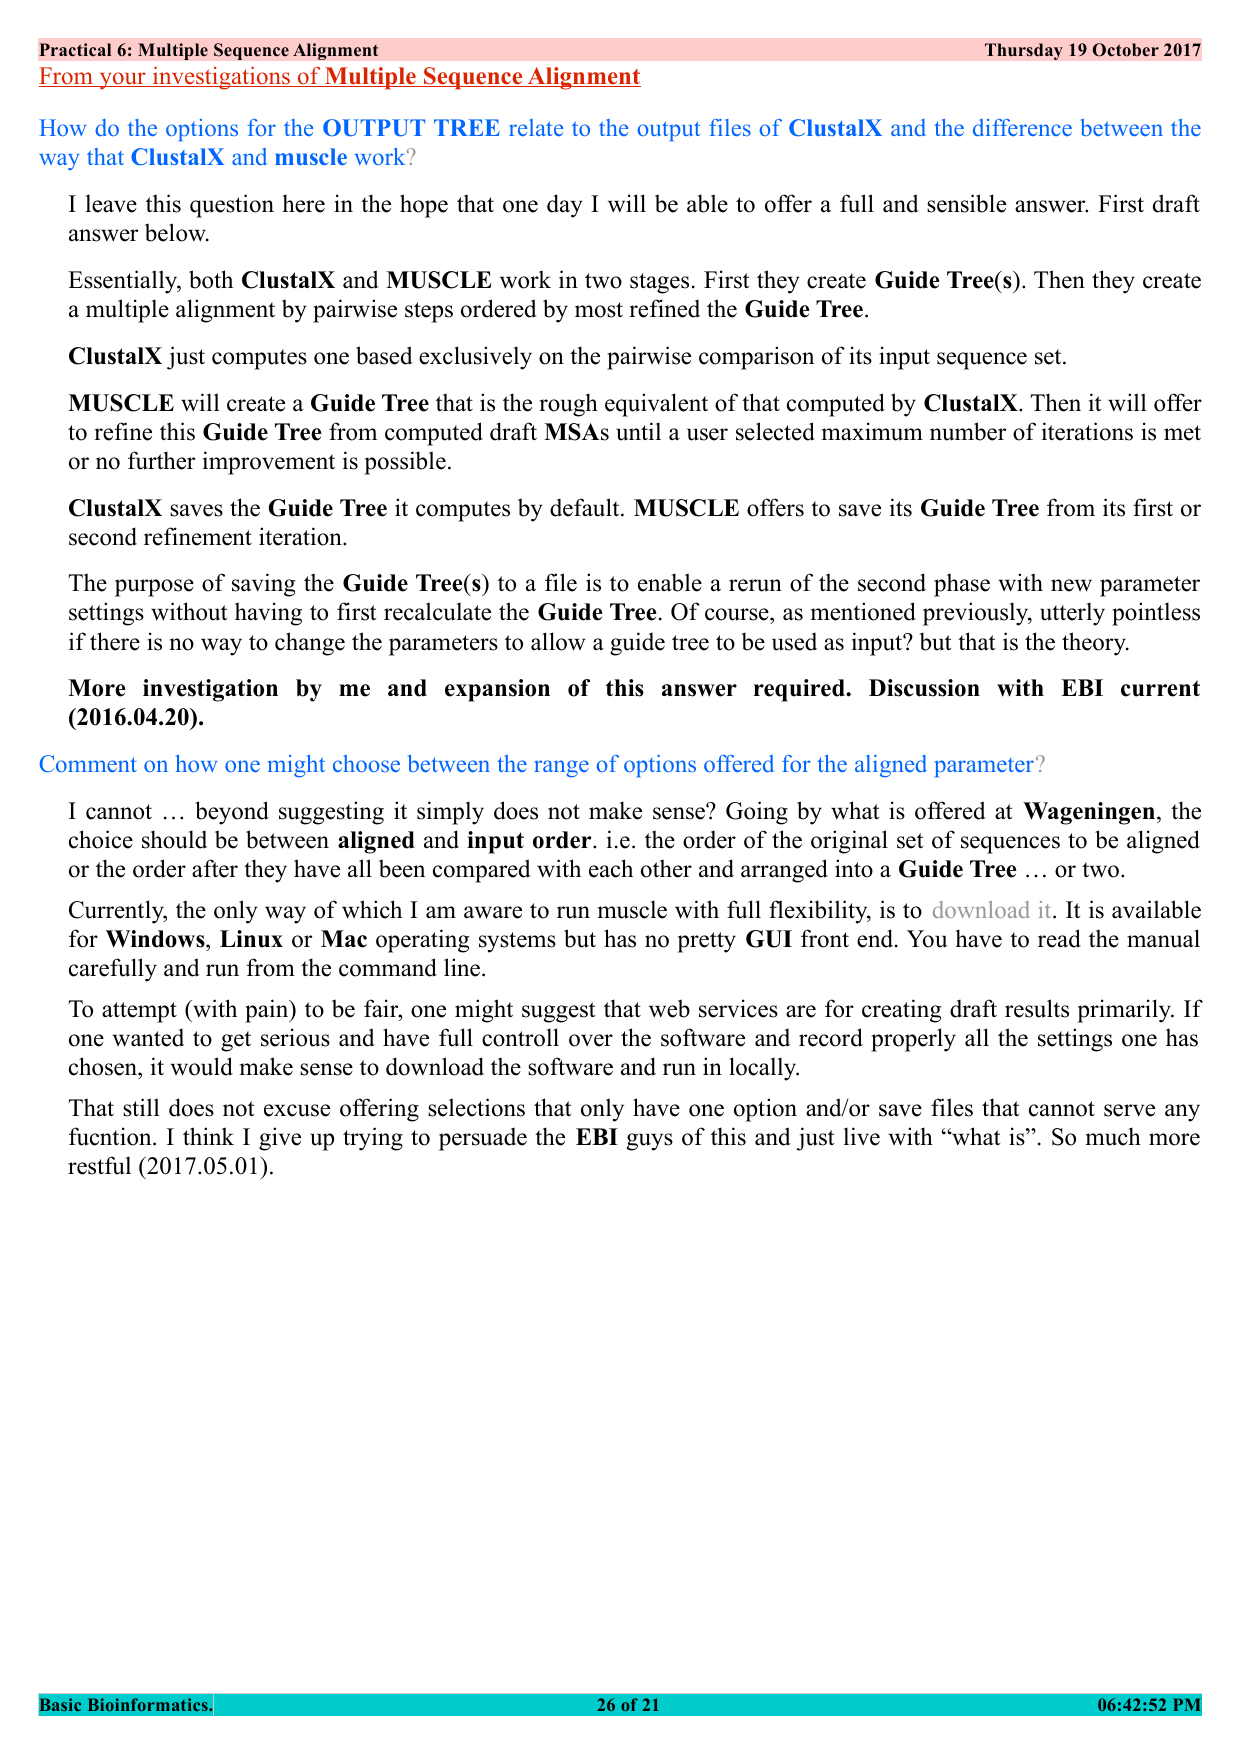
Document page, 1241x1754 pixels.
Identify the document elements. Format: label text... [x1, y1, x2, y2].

text From your investigations of Multiple Sequence Alignment [38, 61, 1202, 89]
text To attempt (with pain) to be fair, one might suggest that web services are for creating draft results primarily. If one wanted to get serious and have full controll over the software and record properly all the settings one has chosen, it would make sense to download the software and run in locally. [68, 994, 1202, 1081]
text More investigation by me and expansion of this answer required. Discussion with EBI current (2016.04.20). [68, 673, 1202, 731]
text Currently, the only way of which I am aware to run muscle with full flexibility, is to download it. It is available for Windows, Linux or Mac operating systems but has no pretty GUI front end. You have to read the manual carefully and run from the command line. [68, 895, 1202, 982]
text MUSCLE will create a Guide Tree that is the rough equivalent of that computed by ClustalX. Then it will offer to refine this Guide Tree from computed draft MSAs until a user selected maximum number of iterations is met or no further improvement is possible. [68, 387, 1202, 475]
text I cannot … beyond suggesting it simply does not make sense? Going by what is offered at Wageningen, the choice should be between aligned and input order. i.e. the order of the original set of sequences to be aligned or the order after they have all been compared with each other and arranged into a Guide Tree … or two. [68, 796, 1202, 883]
text How do the options for the OUTPUT TREE relate to the output files of ClustalX and the difference between the way that ClustalX and muscle work? [38, 113, 1202, 171]
text ClustalX just computes one based exclusively on the pairwise comparison of its input sequence set. [68, 341, 1202, 370]
text Comment on how one might choose between the range of options offered for the aligned parameter? [38, 749, 1202, 778]
text I leave this question here in the hope that one day I will be able to offer a full and sensible answer. First draft answer below. [68, 189, 1202, 247]
text The purpose of saving the Guide Tree(s) to a file is to enable a rerun of the second phase with new parameter settings without having to first recalculate the Guide Tree. Of course, as mentioned previously, utterly pointless if there is no way to change the parameters to allow a guide tree to be used as input? but that is the theory. [68, 568, 1202, 655]
text ClustalX saves the Guide Tree it computes by default. MUSCLE offers to save its Guide Tree from its first or second refinement iteration. [68, 492, 1202, 551]
text Essentially, both ClustalX and MUSCLE work in two stages. First they create Guide Tree(s). Then they create a multiple alignment by pairwise steps ordered by most refined the Guide Tree. [68, 265, 1202, 323]
text That still does not excuse offering selections that only have one option and/or save files that cannot serve any fucntion. I think I give up trying to persuade the EBI guys of this and just live with “what is”. So much more restful (2017.05.01). [68, 1093, 1202, 1180]
